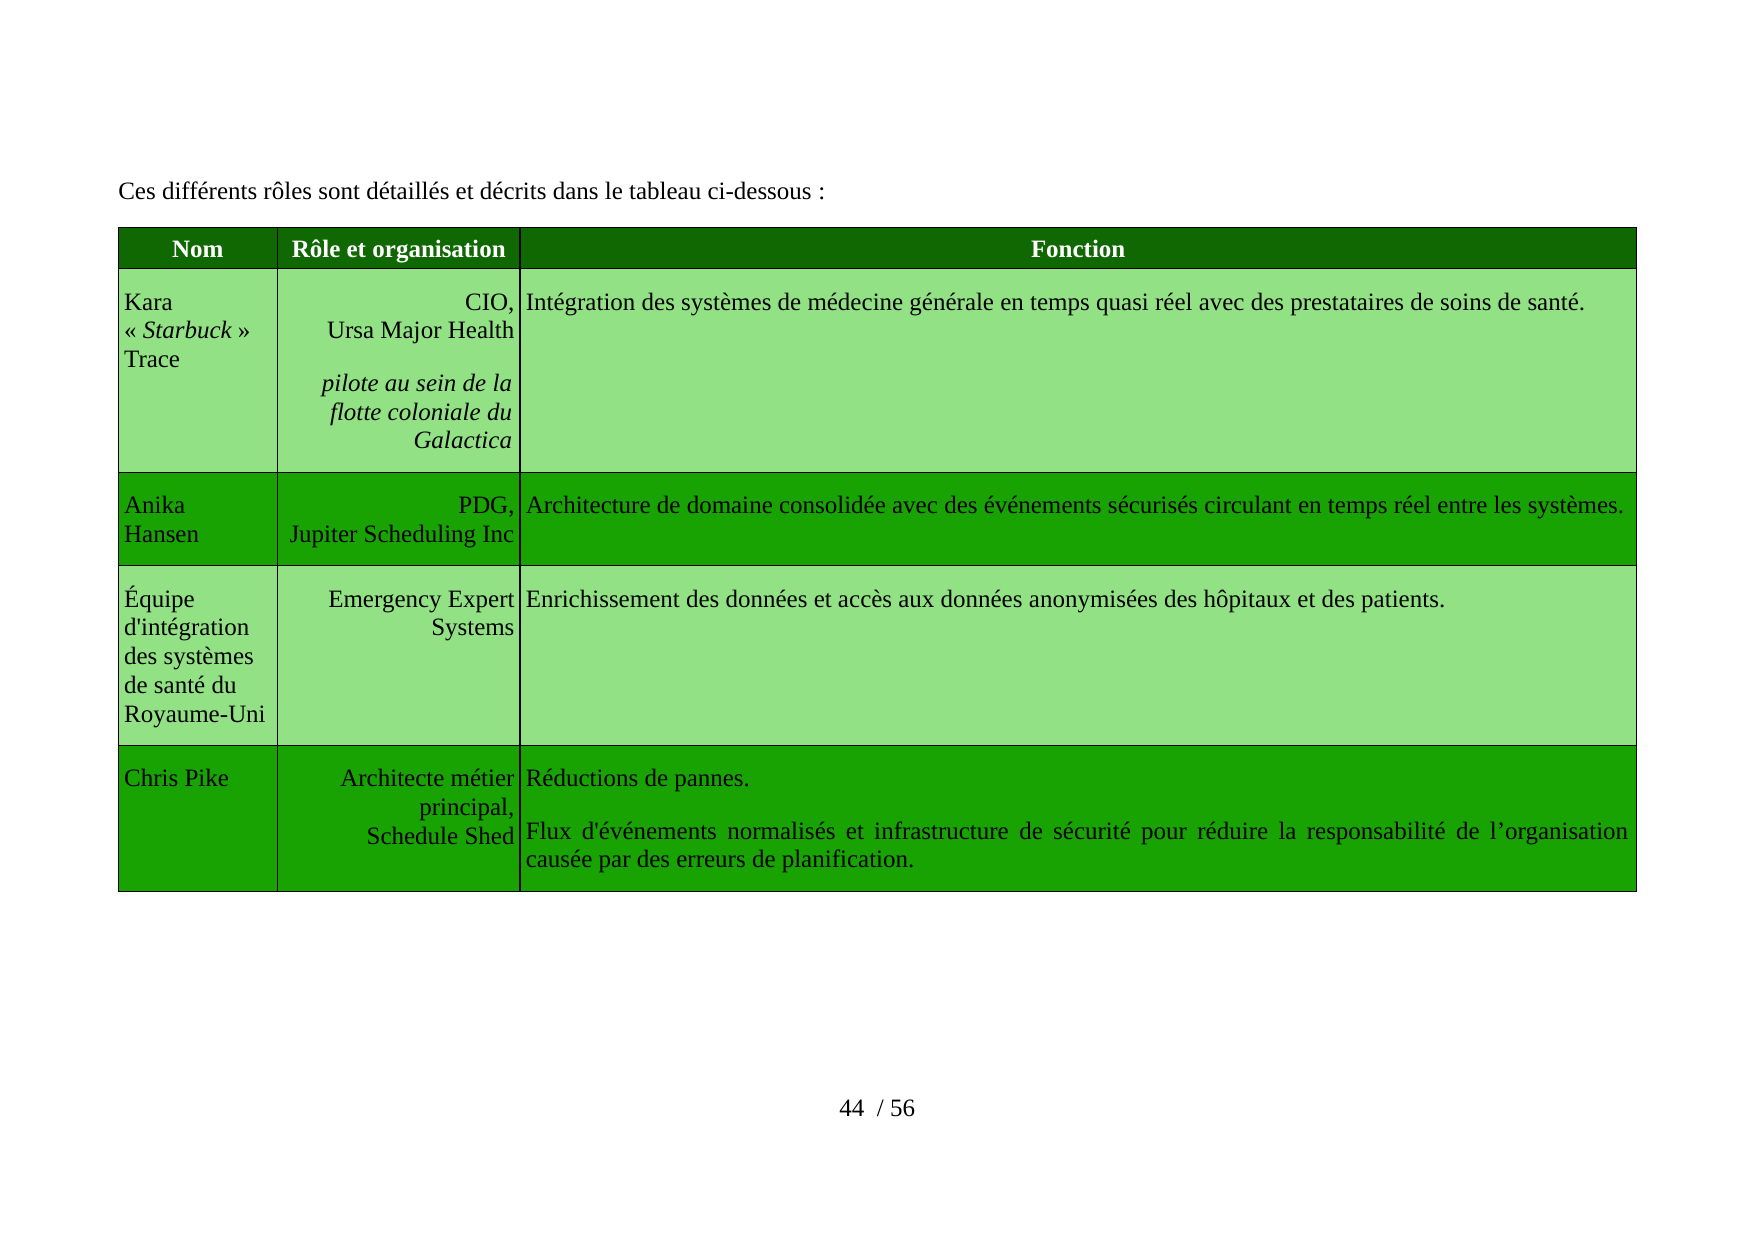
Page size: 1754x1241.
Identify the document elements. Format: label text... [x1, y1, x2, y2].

table_cell Emergency Expert Systems [278, 566, 519, 745]
table_cell CIO, Ursa Major Health pilote au sein de la flotte coloniale du Galactica [278, 269, 519, 472]
table_header Rôle et organisation [278, 228, 519, 268]
table_cell Réductions de pannes. Flux d'événements normalisés et infrastructure de sécurité pour réduire la responsabilité de l’organisation causée par des erreurs de planification. [521, 746, 1636, 891]
table_cell Architecte métier principal, Schedule Shed [278, 746, 519, 891]
table_cell Anika Hansen [119, 473, 277, 565]
table_cell Enrichissement des données et accès aux données anonymisées des hôpitaux et des patients. [521, 566, 1636, 745]
table_header Fonction [521, 228, 1636, 268]
table_cell PDG, Jupiter Scheduling Inc [278, 473, 519, 565]
text Ces différents rôles sont détaillés et décrits dans le tableau ci-dessous : [118, 176, 1636, 205]
table_cell Équipe d'intégration des systèmes de santé du Royaume-Uni [119, 566, 277, 745]
table_cell Kara « Starbuck » Trace [119, 269, 277, 472]
table_cell Intégration des systèmes de médecine générale en temps quasi réel avec des prestataires de soins de santé. [521, 269, 1636, 472]
table_cell Chris Pike [119, 746, 277, 891]
table_cell Architecture de domaine consolidée avec des événements sécurisés circulant en temps réel entre les systèmes. [521, 473, 1636, 565]
table_header Nom [119, 228, 277, 268]
